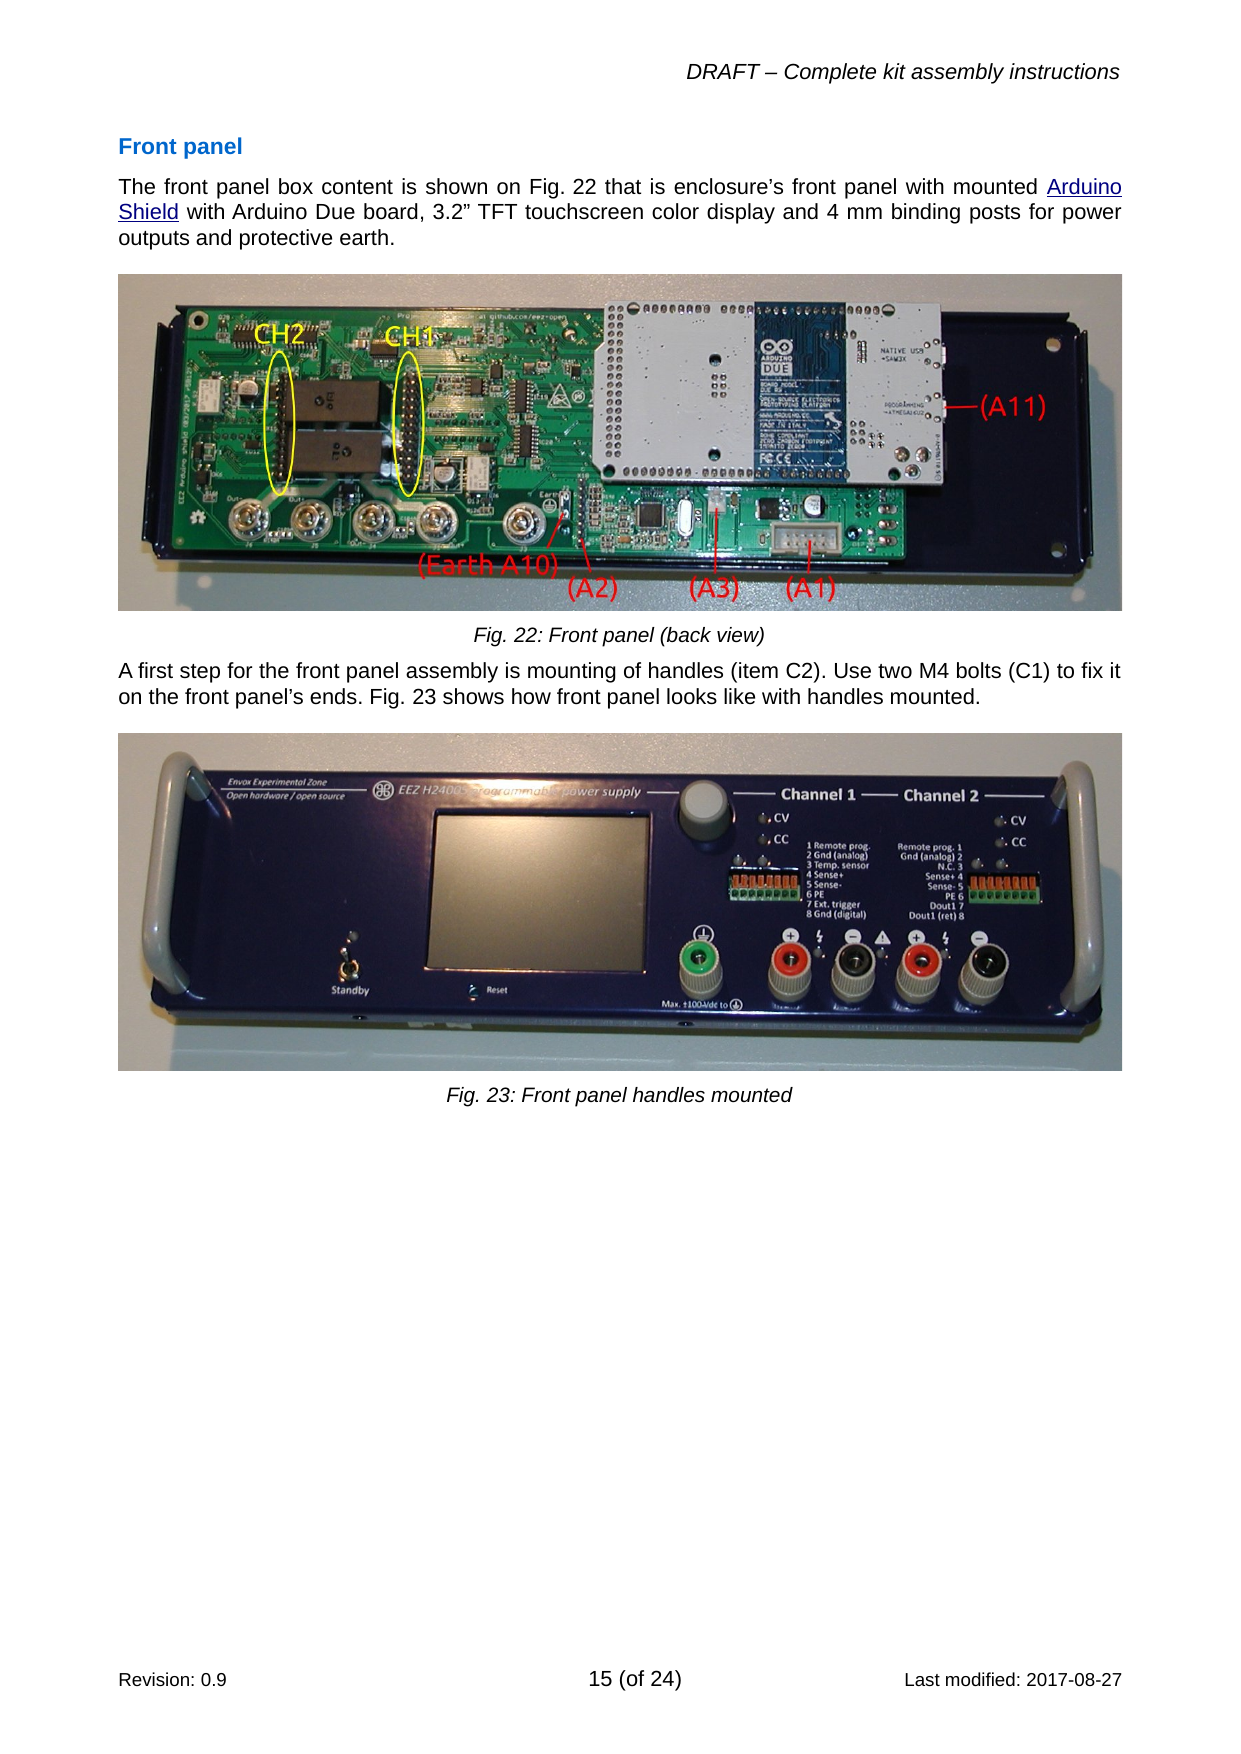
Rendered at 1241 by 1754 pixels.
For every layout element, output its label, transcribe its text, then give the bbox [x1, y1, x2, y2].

text A first step for the front panel assembly is mounting of handles (item C2). Use two M4 bolts (C1) to fix it on the front panel’s ends. Fig. 23 shows how front panel looks like with handles mounted. [118, 647, 1122, 709]
picture [118, 733, 1123, 1071]
picture [118, 274, 1123, 611]
subtitle Front panel [118, 133, 1122, 159]
text Fig. 22: Front panel (back view) [118, 611, 1122, 647]
text The front panel box content is shown on Fig. 22 that is enclosure’s front panel with mounted Arduino Shield with Arduino Due board, 3.2” TFT touchscreen color display and 4 mm binding posts for power outputs and protective earth. [118, 174, 1122, 249]
text Fig. 23: Front panel handles mounted [118, 1071, 1122, 1107]
